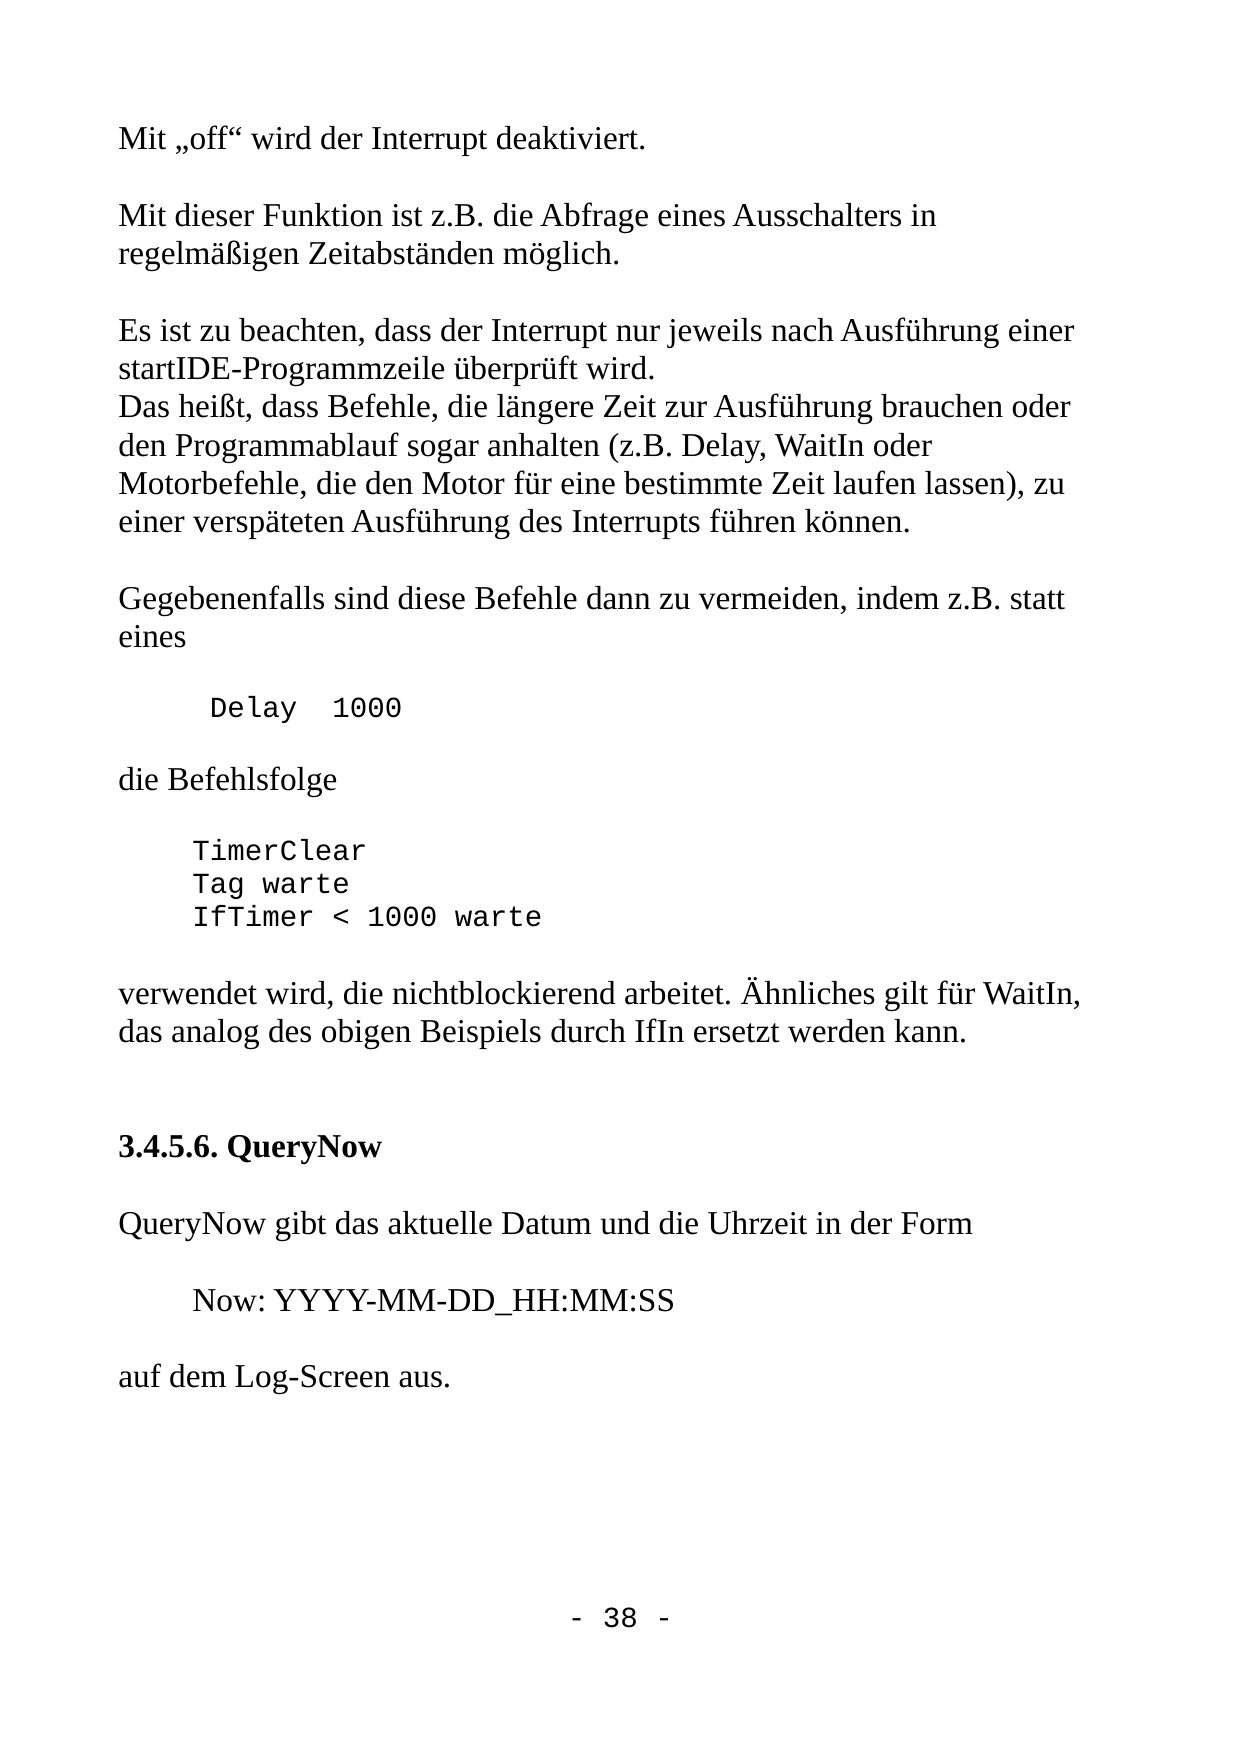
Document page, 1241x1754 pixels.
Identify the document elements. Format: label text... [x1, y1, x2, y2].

text Mit dieser Funktion ist z.B. die Abfrage eines Ausschalters in regelmäßigen Zeitabständen möglich. [118, 195, 1122, 271]
text QueryNow gibt das aktuelle Datum und die Uhrzeit in der Form [118, 1203, 1122, 1242]
text Es ist zu beachten, dass der Interrupt nur jeweils nach Ausführung einer startIDE-Programmzeile überprüft wird. [118, 310, 1122, 386]
text Now: YYYY-MM-DD_HH:MM:SS [118, 1280, 1122, 1318]
text Gegebenenfalls sind diese Befehle dann zu vermeiden, indem z.B. statt eines [118, 578, 1122, 655]
text IfTimer < 1000 warte [118, 902, 1122, 935]
text TimerClear [118, 836, 1122, 869]
text verwendet wird, die nichtblockierend arbeitet. Ähnliches gilt für WaitIn, das analog des obigen Beispiels durch IfIn ersetzt werden kann. [118, 973, 1122, 1050]
text Das heißt, dass Befehle, die längere Zeit zur Ausführung brauchen oder den Programmablauf sogar anhalten (z.B. Delay, WaitIn oder Motorbefehle, die den Motor für eine bestimmte Zeit laufen lassen), zu einer verspäteten Ausführung des Interrupts führen können. [118, 386, 1122, 540]
text Mit „off“ wird der Interrupt deaktiviert. [118, 118, 1122, 156]
text die Befehlsfolge [118, 759, 1122, 797]
text Tag warte [118, 869, 1122, 902]
text 3.4.5.6. QueryNow [118, 1127, 1122, 1165]
text auf dem Log-Screen aus. [118, 1357, 1122, 1395]
text Delay 1000 [118, 693, 1122, 726]
